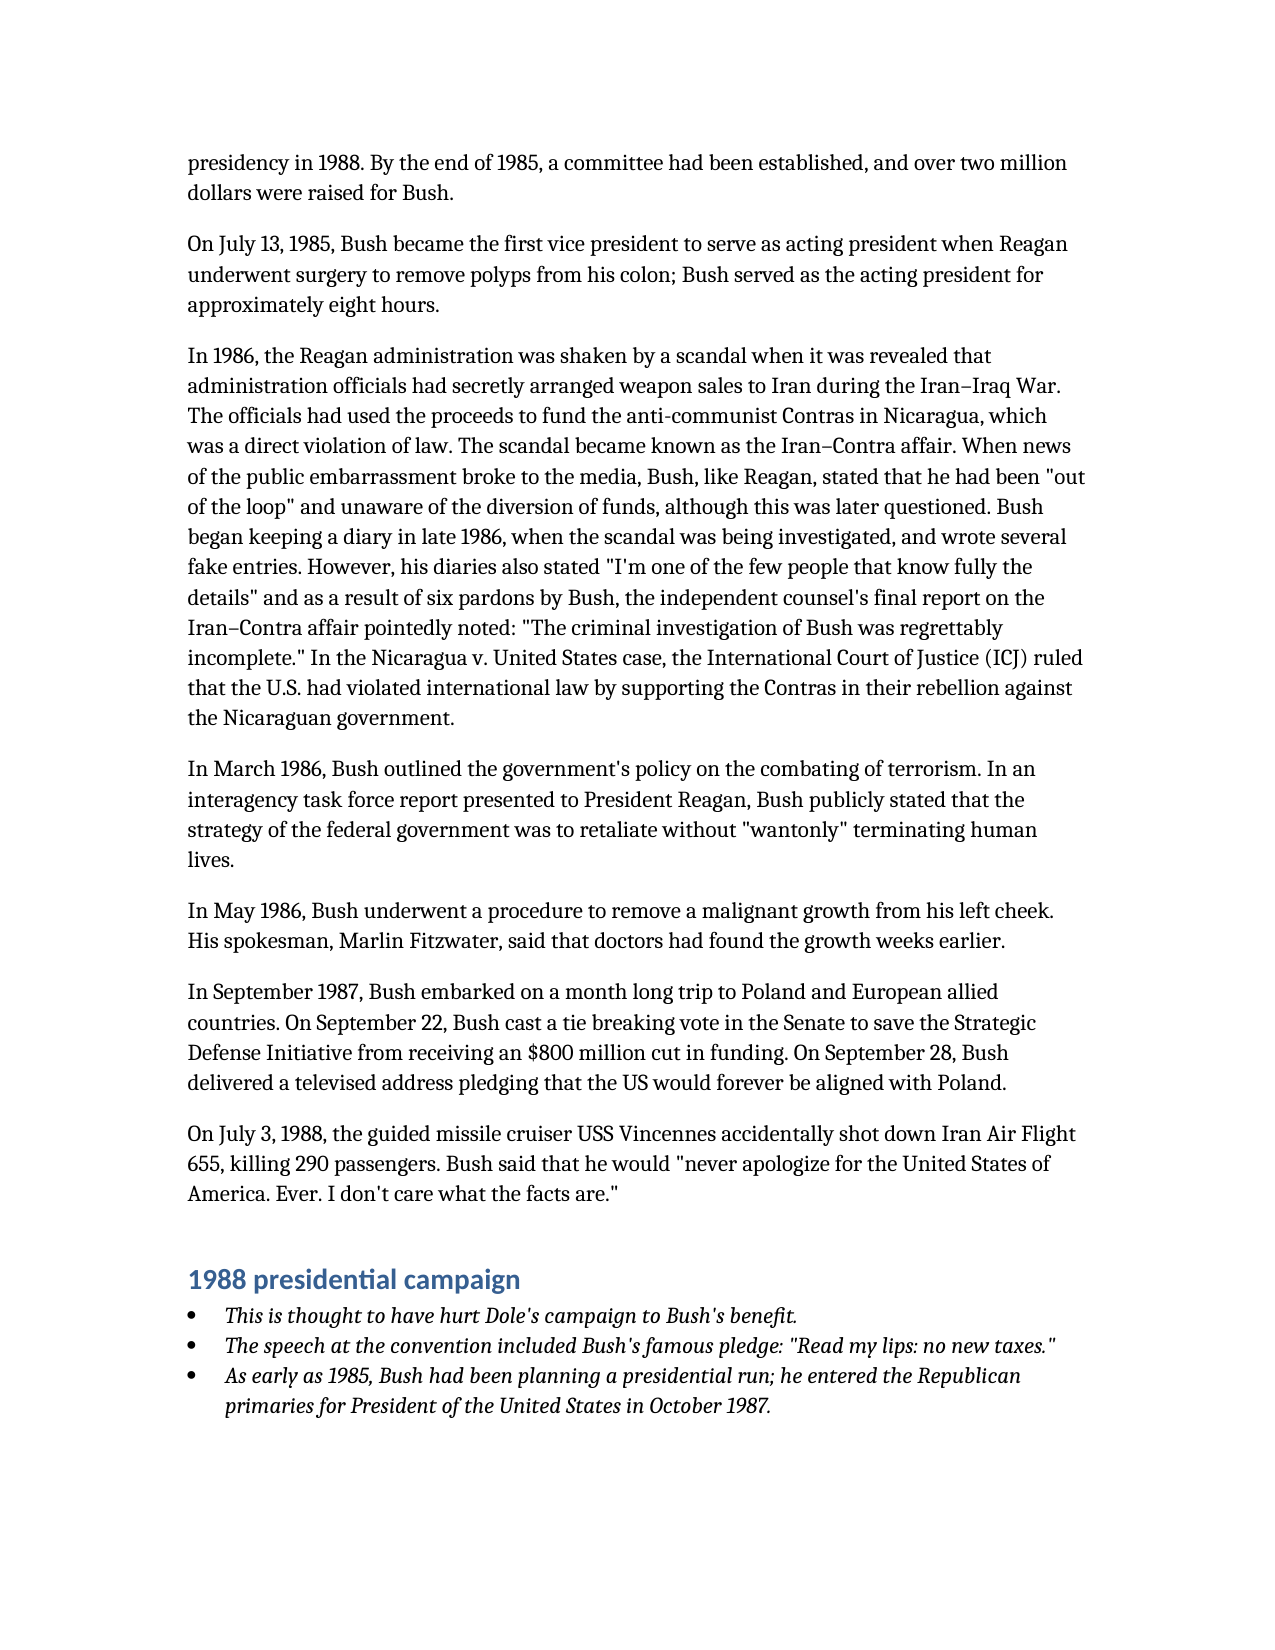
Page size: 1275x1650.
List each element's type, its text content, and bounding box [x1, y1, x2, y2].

list The speech at the convention included Bush's famous pledge: "Read my lips: no new taxes." [187, 1333, 1087, 1359]
text In September 1987, Bush embarked on a month long trip to Poland and European allied countries. On September 22, Bush cast a tie breaking vote in the Senate to save the Strategic Defense Initiative from receiving an $800 million cut in funding. On September 28, Bush delivered a televised address pledging that the US would forever be aligned with Poland. [187, 979, 1087, 1096]
list This is thought to have hurt Dole's campaign to Bush's benefit. [187, 1302, 1087, 1329]
text In 1986, the Reagan administration was shaken by a scandal when it was revealed that administration officials had secretly arranged weapon sales to Iran during the Iran–Iraq War. The officials had used the proceeds to fund the anti-communist Contras in Nicaragua, which was a direct violation of law. The scandal became known as the Iran–Contra affair. When news of the public embarrassment broke to the media, Bush, like Reagan, stated that he had been "out of the loop" and unaware of the diversion of funds, although this was later questioned. Bush began keeping a diary in late 1986, when the scandal was being investigated, and wrote several fake entries. However, his diaries also stated "I'm one of the few people that know fully the details" and as a result of six pardons by Bush, the independent counsel's final report on the Iran–Contra affair pointedly noted: "The criminal investigation of Bush was regrettably incomplete." In the Nicaragua v. United States case, the International Court of Justice (ICJ) ruled that the U.S. had violated international law by supporting the Contras in their rebellion against the Nicaraguan government. [187, 343, 1087, 732]
text presidency in 1988. By the end of 1985, a committee had been established, and over two million dollars were raised for Bush. [187, 150, 1087, 207]
text In May 1986, Bush underwent a procedure to remove a malignant growth from his left cheek. His spokesman, Marlin Fitzwater, said that doctors had found the growth weeks earlier. [187, 898, 1087, 954]
text On July 3, 1988, the guided missile cruiser USS Vincennes accidentally shot down Iran Air Flight 655, killing 290 passengers. Bush said that he would "never apologize for the United States of America. Ever. I don't care what the facts are." [187, 1121, 1087, 1208]
text On July 13, 1985, Bush became the first vice president to serve as acting president when Reagan underwent surgery to remove polyps from his colon; Bush served as the acting president for approximately eight hours. [187, 231, 1087, 318]
text In March 1986, Bush outlined the government's policy on the combating of terrorism. In an interagency task force report presented to President Reagan, Bush publicly stated that the strategy of the federal government was to retaliate without "wantonly" terminating human lives. [187, 756, 1087, 873]
list As early as 1985, Bush had been planning a presidential run; he entered the Republican primaries for President of the United States in October 1987. [187, 1363, 1087, 1419]
subtitle 1988 presidential campaign [187, 1261, 1087, 1297]
